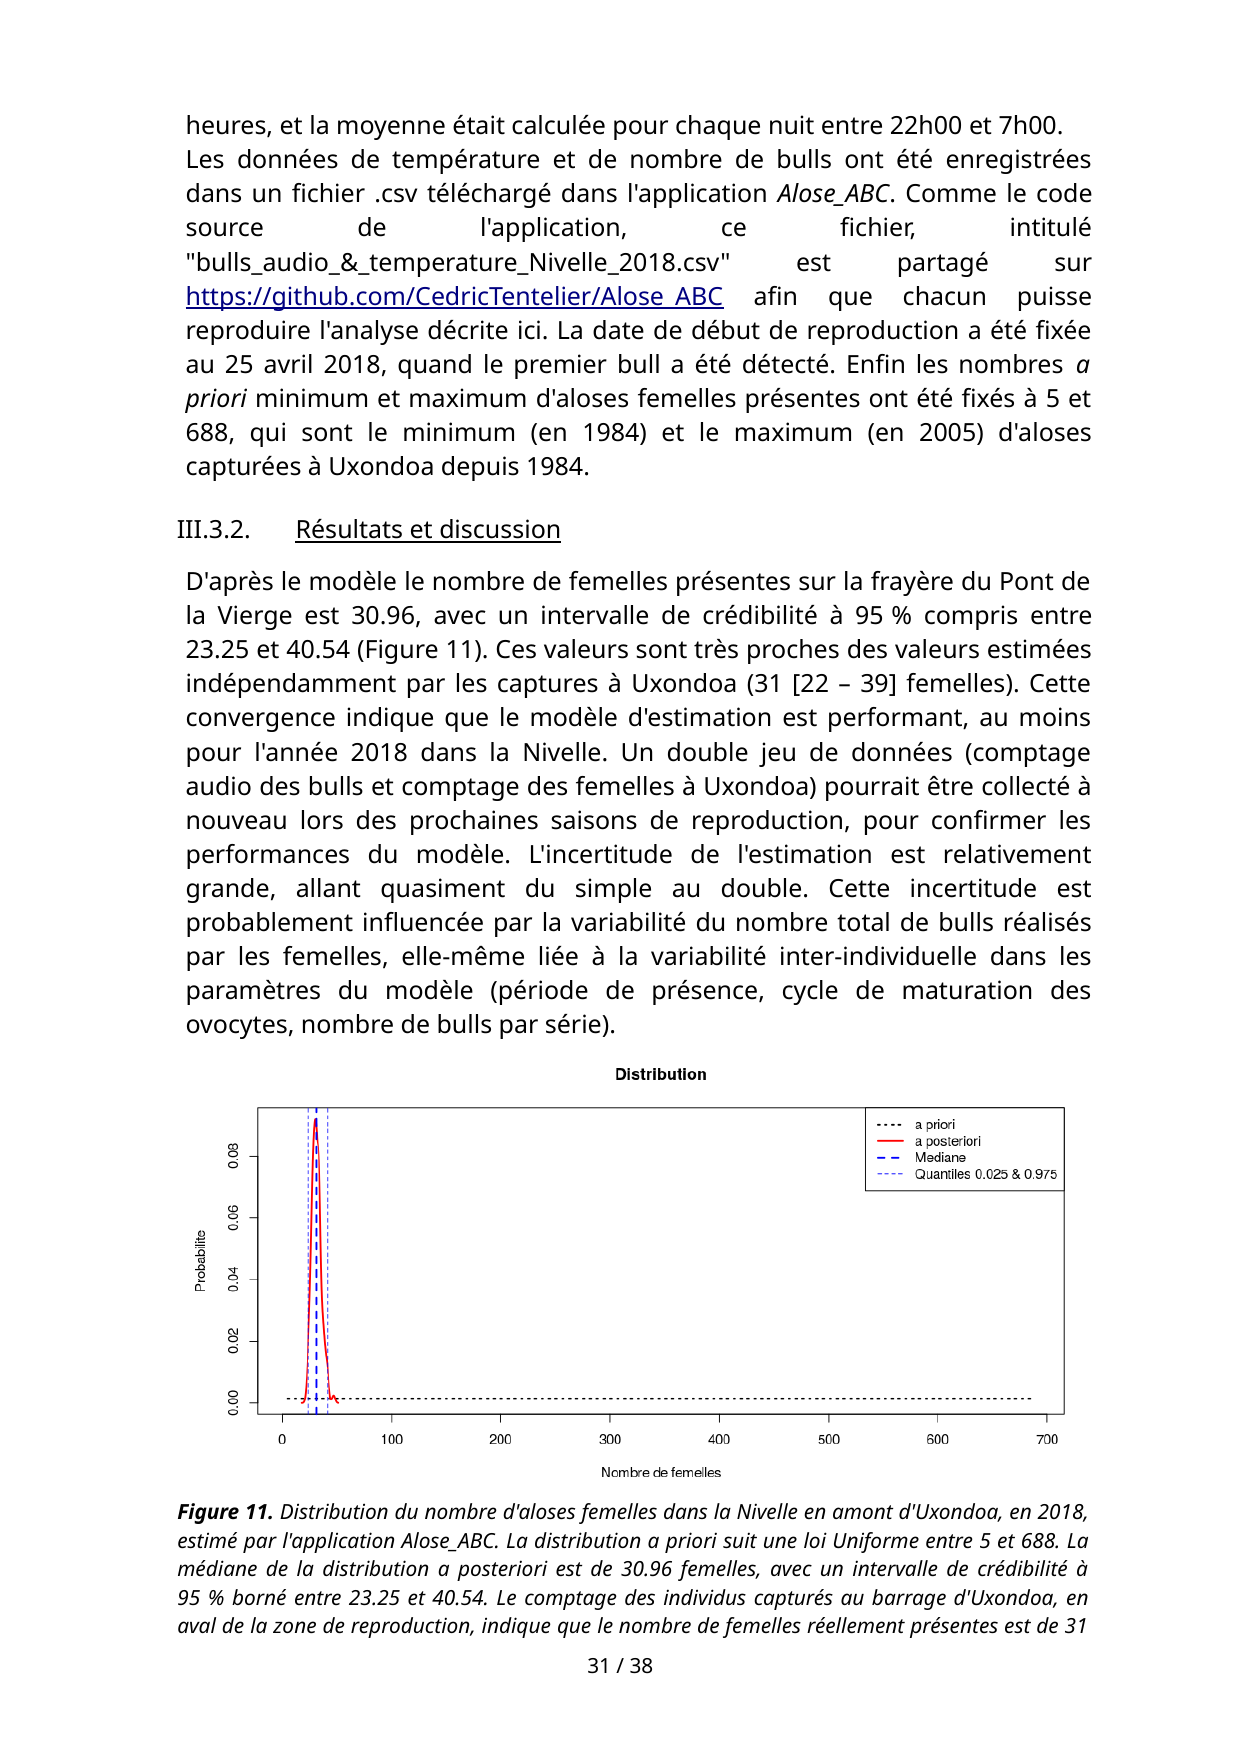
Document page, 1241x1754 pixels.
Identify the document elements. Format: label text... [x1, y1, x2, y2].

text heures, et la moyenne était calculée pour chaque nuit entre 22h00 et 7h00. [185, 108, 1093, 142]
subtitle Résultats et discussion [177, 512, 1093, 546]
text Figure 11. Distribution du nombre d'aloses femelles dans la Nivelle en amont d'Uxondoa, en 2018, estimé par l'application Alose_ABC. La distribution a priori suit une loi Uniforme entre 5 et 688. La médiane de la distribution a posteriori est de 30.96 femelles, avec un intervalle de crédibilité à 95 % borné entre 23.25 et 40.54. Le comptage des individus capturés au barrage d'Uxondoa, en aval de la zone de reproduction, indique que le nombre de femelles réellement présentes est de 31 [177, 1041, 1093, 1640]
text D'après le modèle le nombre de femelles présentes sur la frayère du Pont de la Vierge est 30.96, avec un intervalle de crédibilité à 95 % compris entre 23.25 et 40.54 (Figure 11). Ces valeurs sont très proches des valeurs estimées indépendamment par les captures à Uxondoa (31 [22 – 39] femelles). Cette convergence indique que le modèle d'estimation est performant, au moins pour l'année 2018 dans la Nivelle. Un double jeu de données (comptage audio des bulls et comptage des femelles à Uxondoa) pourrait être collecté à nouveau lors des prochaines saisons de reproduction, pour confirmer les performances du modèle. L'incertitude de l'estimation est relativement grande, allant quasiment du simple au double. Cette incertitude est probablement influencée par la variabilité du nombre total de bulls réalisés par les femelles, elle-même liée à la variabilité inter-individuelle dans les paramètres du modèle (période de présence, cycle de maturation des ovocytes, nombre de bulls par série). [185, 564, 1093, 1041]
picture [190, 1040, 1098, 1498]
text Les données de température et de nombre de bulls ont été enregistrées dans un fichier .csv téléchargé dans l'application Alose_ABC. Comme le code source de l'application, ce fichier, intitulé "bulls_audio_&_temperature_Nivelle_2018.csv" est partagé sur https://github.com/CedricTentelier/Alose_ABC afin que chacun puisse reproduire l'analyse décrite ici. La date de début de reproduction a été fixée au 25 avril 2018, quand le premier bull a été détecté. Enfin les nombres a priori minimum et maximum d'aloses femelles présentes ont été fixés à 5 et 688, qui sont le minimum (en 1984) et le maximum (en 2005) d'aloses capturées à Uxondoa depuis 1984. [185, 142, 1093, 483]
